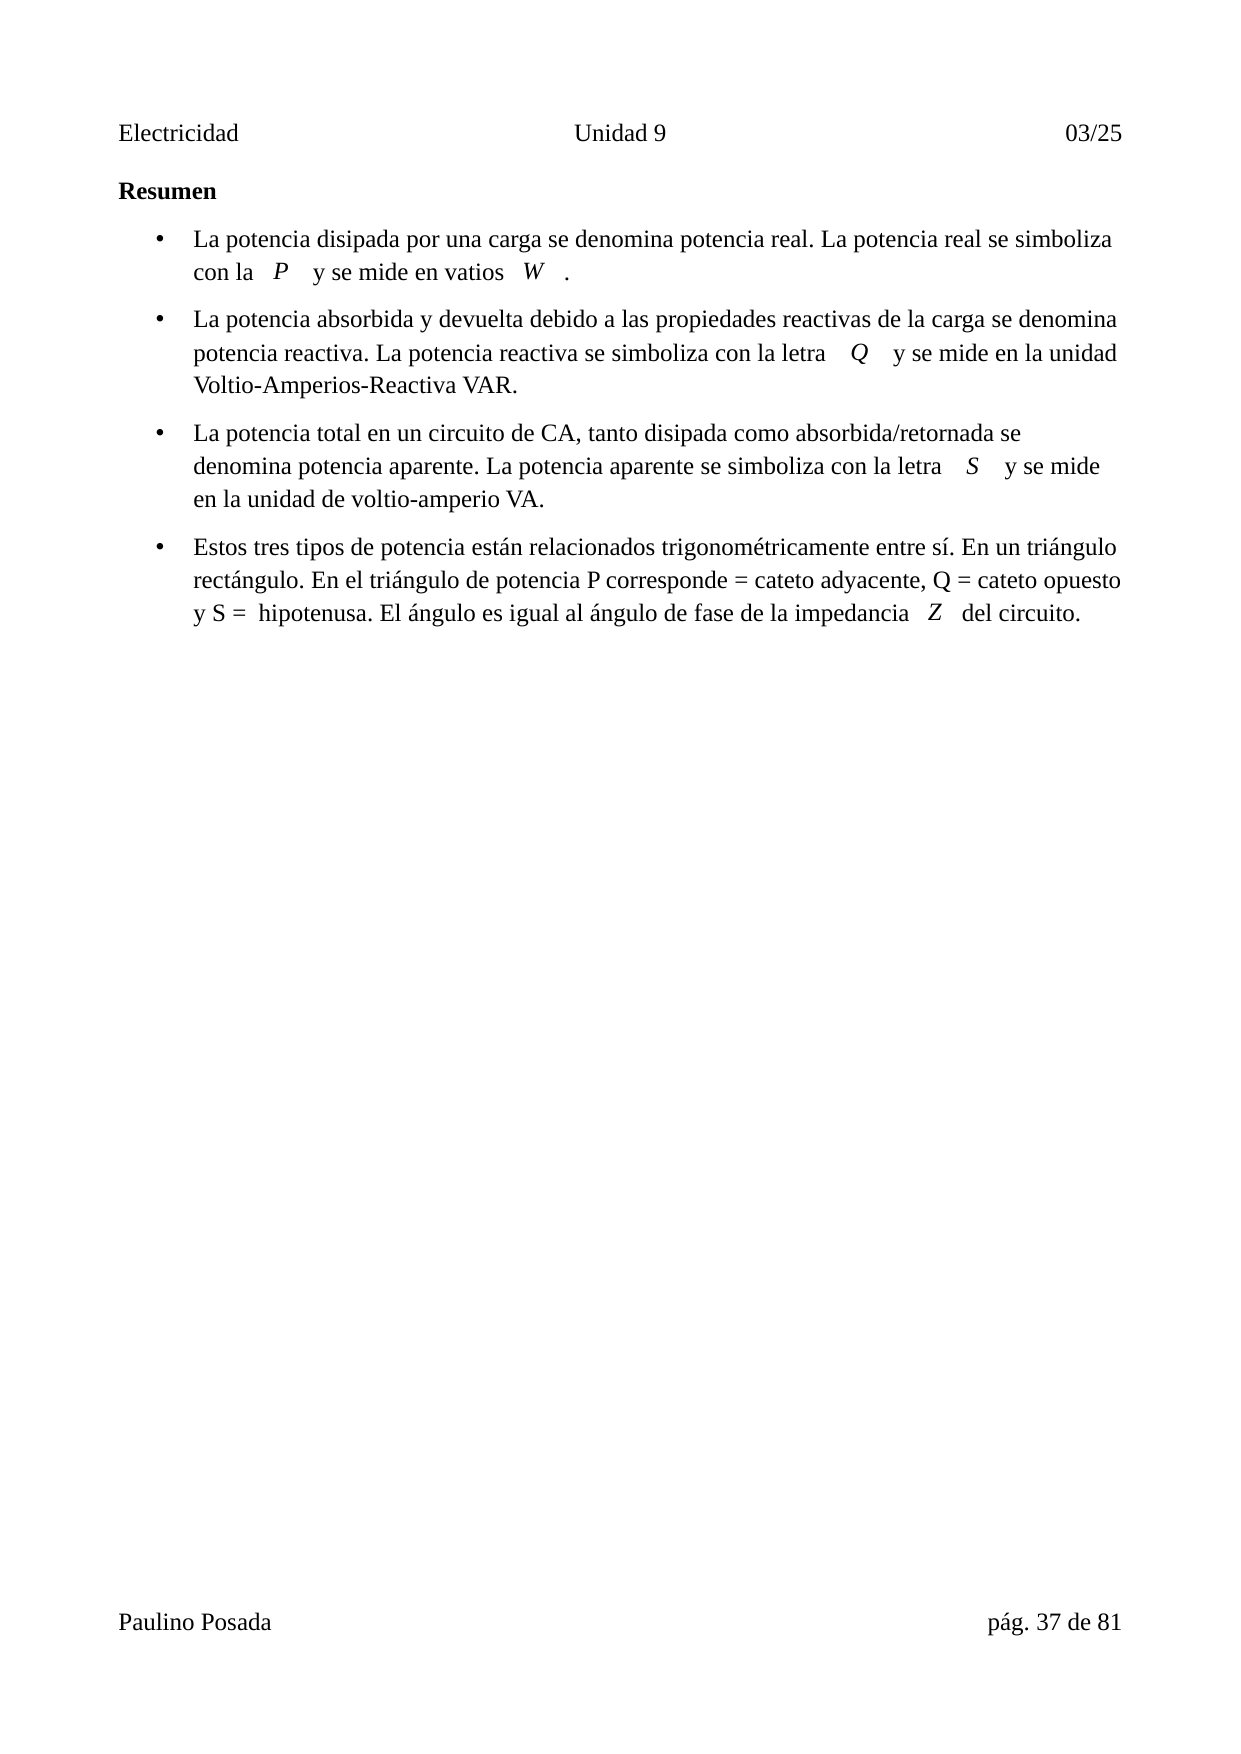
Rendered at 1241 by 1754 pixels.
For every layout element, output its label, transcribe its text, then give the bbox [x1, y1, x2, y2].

list La potencia absorbida y devuelta debido a las propiedades reactivas de la carga se denomina potencia reactiva. La potencia reactiva se simboliza con la letra y se mide en la unidad Voltio-Amperios-Reactiva VAR. [156, 304, 1122, 399]
text Resumen [118, 176, 1122, 205]
list Estos tres tipos de potencia están relacionados trigonométricamente entre sí. En un triángulo rectángulo. En el triángulo de potencia P corresponde = cateto adyacente, Q = cateto opuesto y S = hipotenusa. El ángulo es igual al ángulo de fase de la impedanciadel circuito. [156, 532, 1122, 627]
list La potencia total en un circuito de CA, tanto disipada como absorbida/retornada se denomina potencia aparente. La potencia aparente se simboliza con la letra y se mide en la unidad de voltio-amperio VA. [156, 418, 1122, 513]
list La potencia disipada por una carga se denomina potencia real. La potencia real se simboliza con la y se mide en vatios. [156, 224, 1122, 286]
